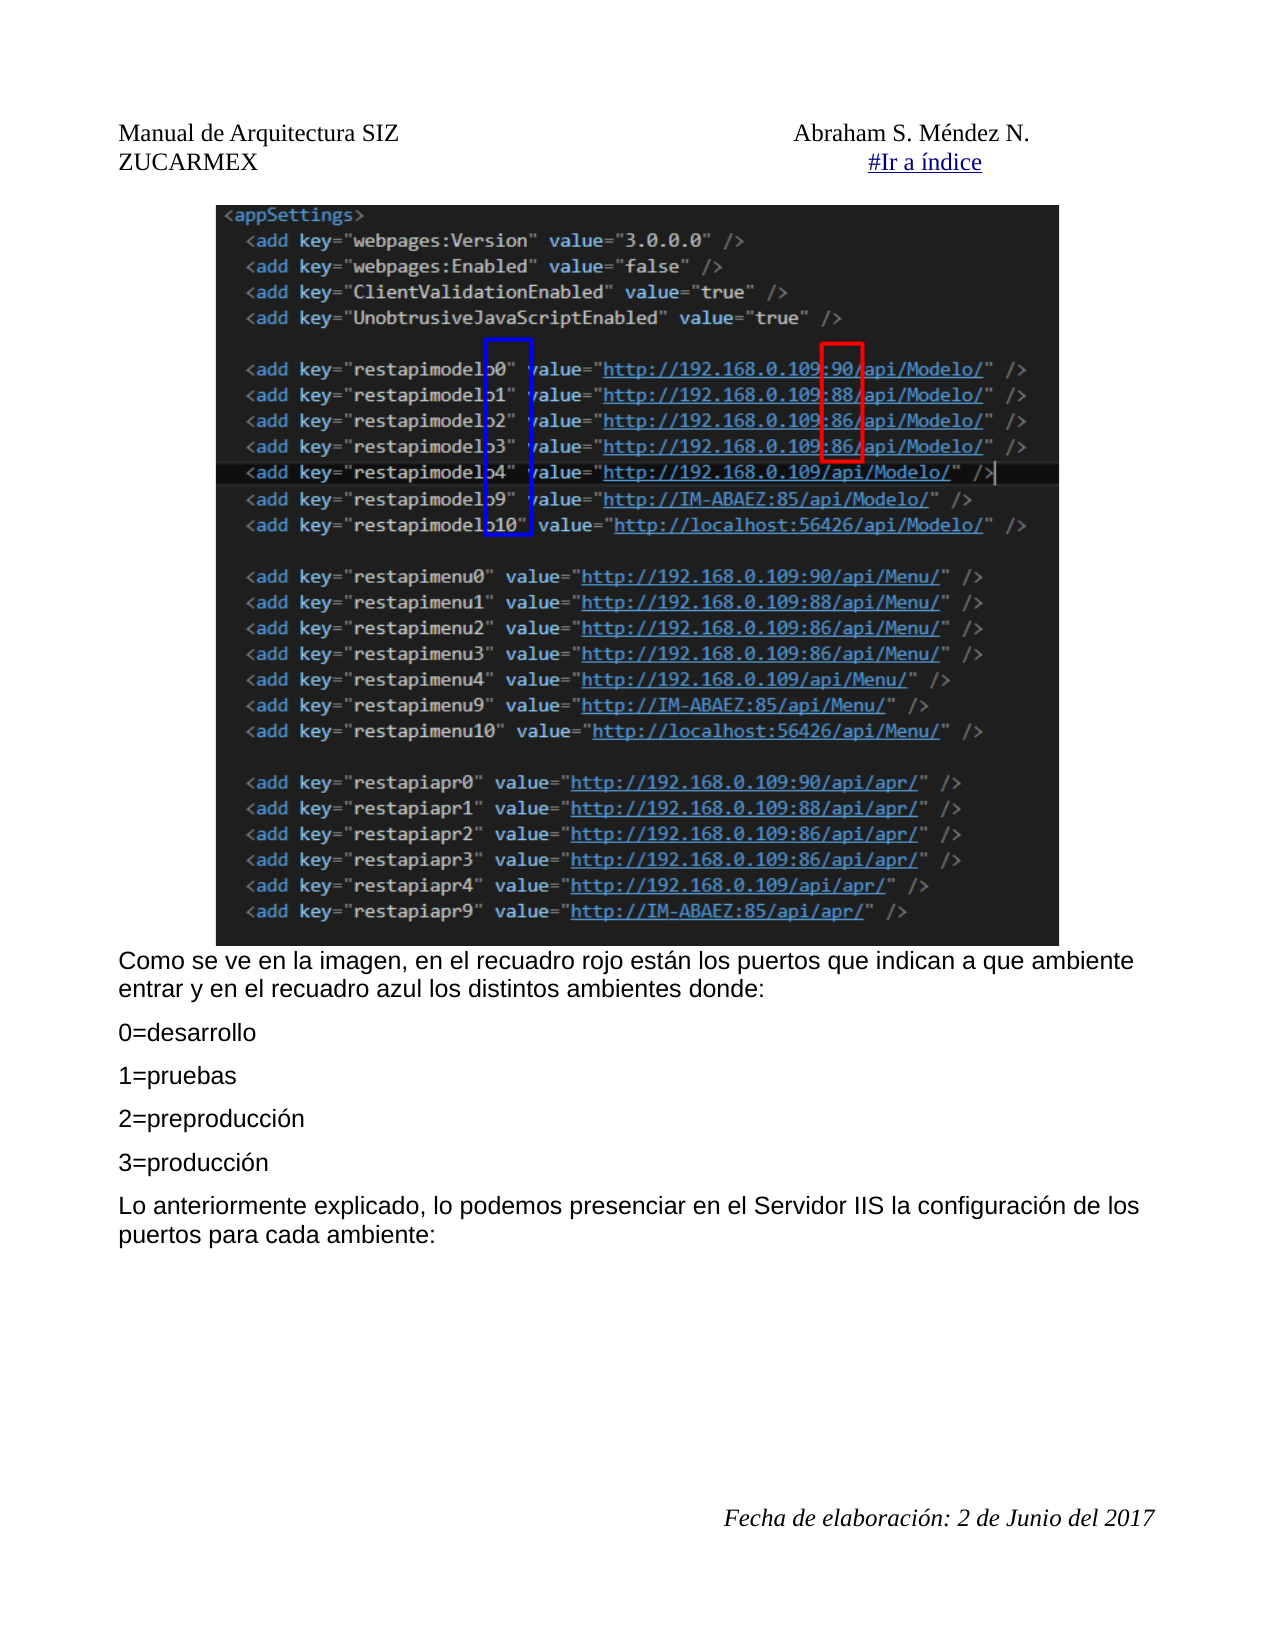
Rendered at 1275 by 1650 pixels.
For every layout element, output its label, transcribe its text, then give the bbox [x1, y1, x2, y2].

text 0=desarrollo [118, 1018, 1157, 1046]
text 1=pruebas [118, 1061, 1157, 1090]
text 2=preproducción [118, 1104, 1157, 1133]
text Lo anteriormente explicado, lo podemos presenciar en el Servidor IIS la configuración de los puertos para cada ambiente: [118, 1191, 1157, 1248]
text Como se ve en la imagen, en el recuadro rojo están los puertos que indican a que ambiente entrar y en el recuadro azul los distintos ambientes donde: [118, 205, 1157, 1003]
text 3=producción [118, 1148, 1157, 1176]
picture [215, 205, 1060, 946]
